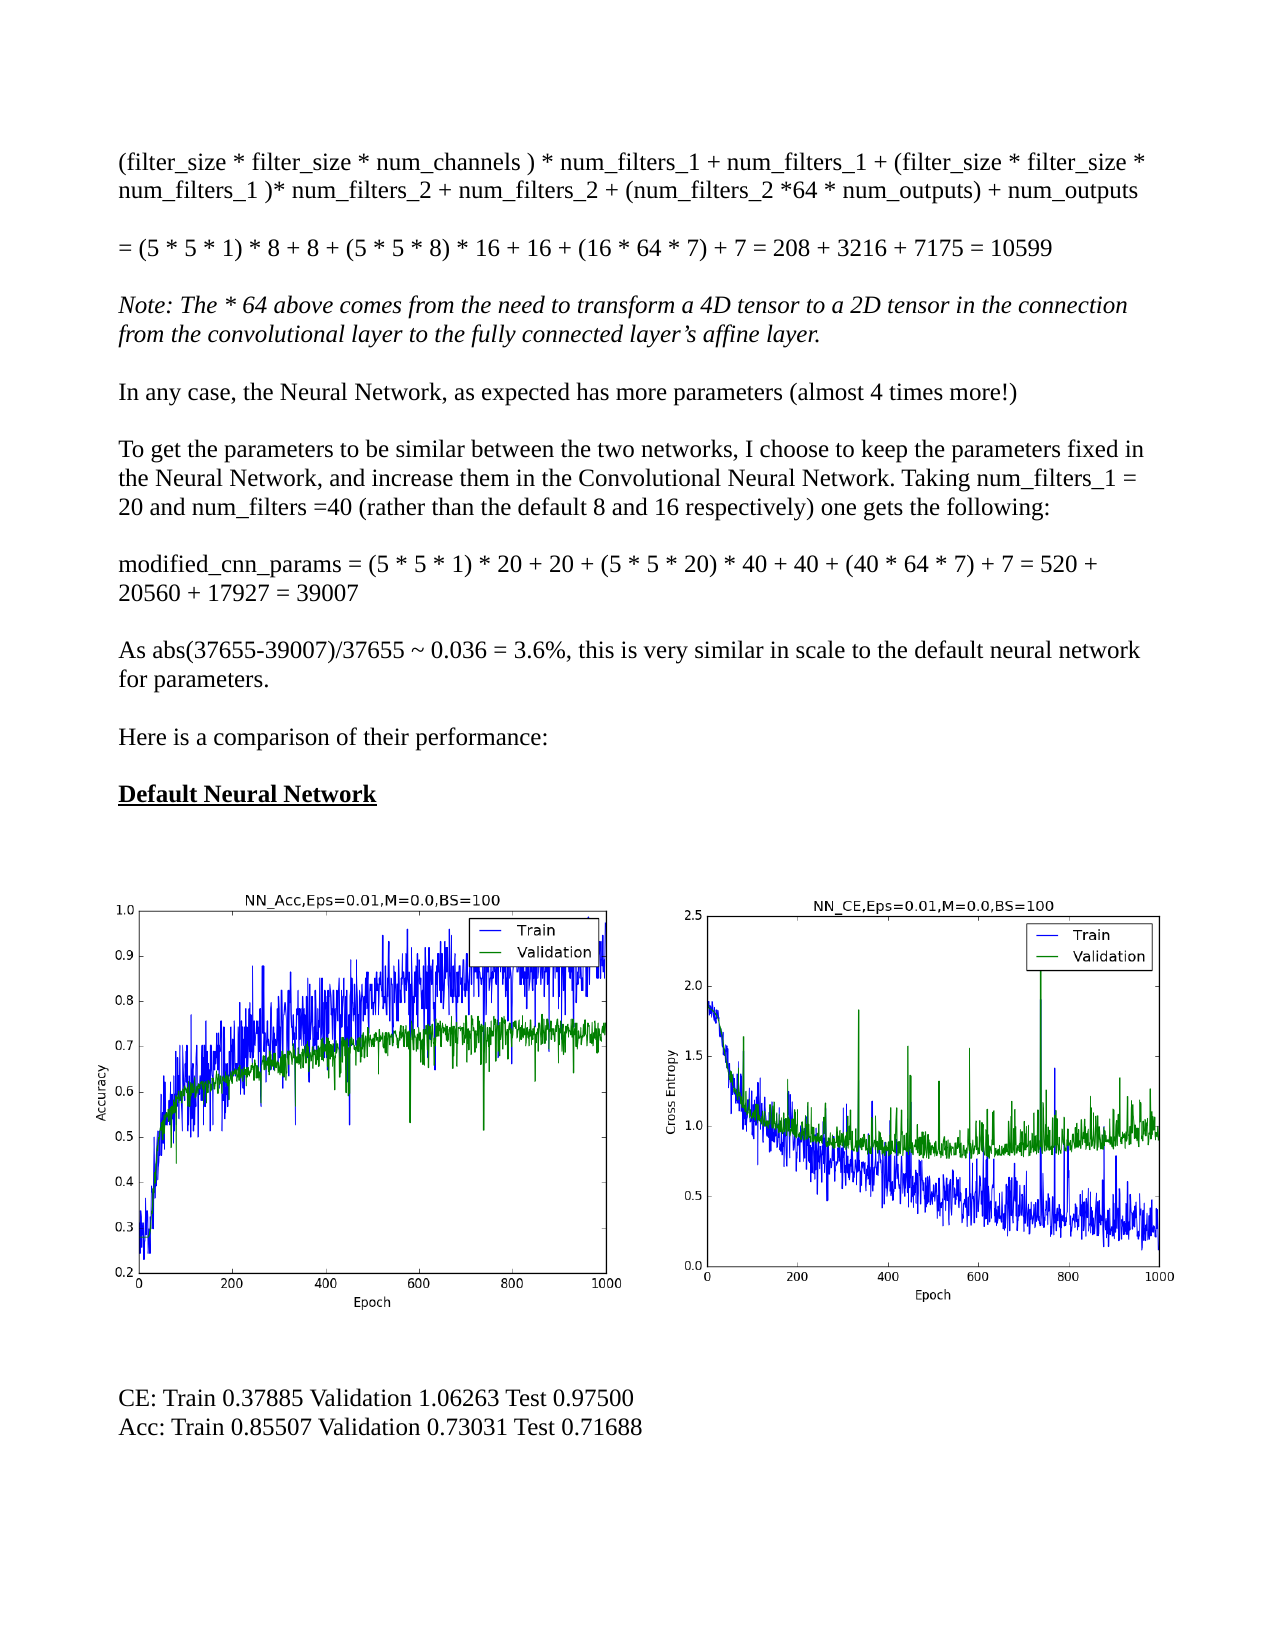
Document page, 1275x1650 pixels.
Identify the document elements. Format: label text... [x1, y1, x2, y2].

text modified_cnn_params = (5 * 5 * 1) * 20 + 20 + (5 * 5 * 20) * 40 + 40 + (40 * 64 * 7) + 7 = 520 + 20560 + 17927 = 39007 [118, 549, 1157, 607]
text CE: Train 0.37885 Validation 1.06263 Test 0.97500 [118, 1383, 1157, 1412]
text In any case, the Neural Network, as expected has more parameters (almost 4 times more!) [118, 377, 1157, 406]
text Default Neural Network [118, 779, 1157, 808]
text (filter_size * filter_size * num_channels ) * num_filters_1 + num_filters_1 + (filter_size * filter_size * num_filters_1 )* num_filters_2 + num_filters_2 + (num_filters_2 *64 * num_outputs) + num_outputs [118, 147, 1157, 204]
picture [63, 865, 1217, 1318]
text To get the parameters to be similar between the two networks, I choose to keep the parameters fixed in the Neural Network, and increase them in the Convolutional Neural Network. Taking num_filters_1 = 20 and num_filters =40 (rather than the default 8 and 16 respectively) one gets the following: [118, 434, 1157, 521]
text Acc: Train 0.85507 Validation 0.73031 Test 0.71688 [118, 1412, 1157, 1441]
text = (5 * 5 * 1) * 8 + 8 + (5 * 5 * 8) * 16 + 16 + (16 * 64 * 7) + 7 = 208 + 3216 + 7175 = 10599 [118, 233, 1157, 262]
text As abs(37655-39007)/37655 ~ 0.036 = 3.6%, this is very similar in scale to the default neural network for parameters. [118, 636, 1157, 693]
text Note: The * 64 above comes from the need to transform a 4D tensor to a 2D tensor in the connection from the convolutional layer to the fully connected layer’s affine layer. [118, 291, 1157, 348]
text Here is a comparison of their performance: [118, 722, 1157, 751]
